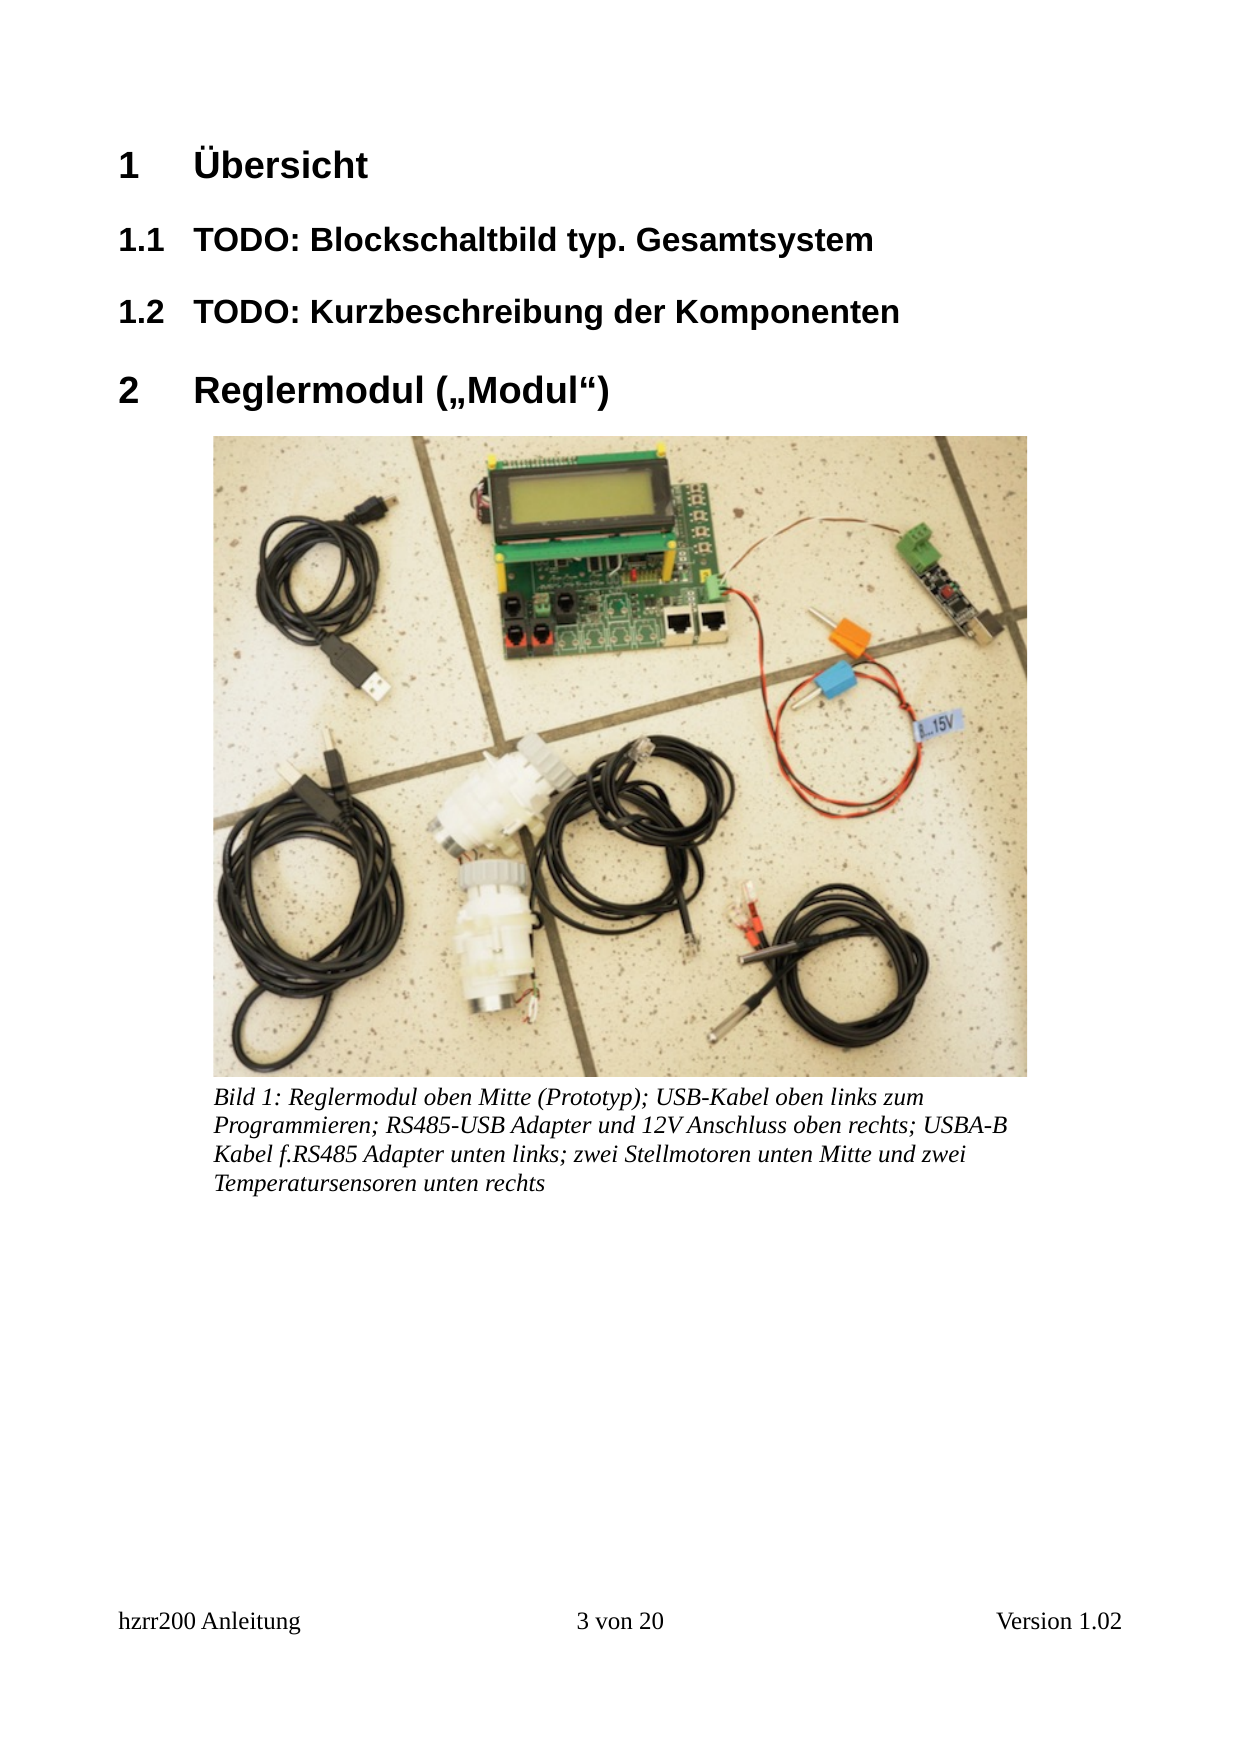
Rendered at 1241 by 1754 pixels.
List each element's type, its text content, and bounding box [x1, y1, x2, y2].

subtitle Übersicht [118, 143, 1122, 187]
text Bild 1: Reglermodul oben Mitte (Prototyp); USB-Kabel oben links zum Programmieren; RS485-USB Adapter und 12V Anschluss oben rechts; USBA-B Kabel f.RS485 Adapter unten links; zwei Stellmotoren unten Mitte und zwei Temperatursensoren unten rechts [213, 1077, 1027, 1197]
subtitle TODO: Kurzbeschreibung der Komponenten [118, 292, 1122, 331]
subtitle Reglermodul („Modul“) [118, 368, 1122, 412]
picture [213, 436, 1028, 1077]
subtitle TODO: Blockschaltbild typ. Gesamtsystem [118, 220, 1122, 259]
